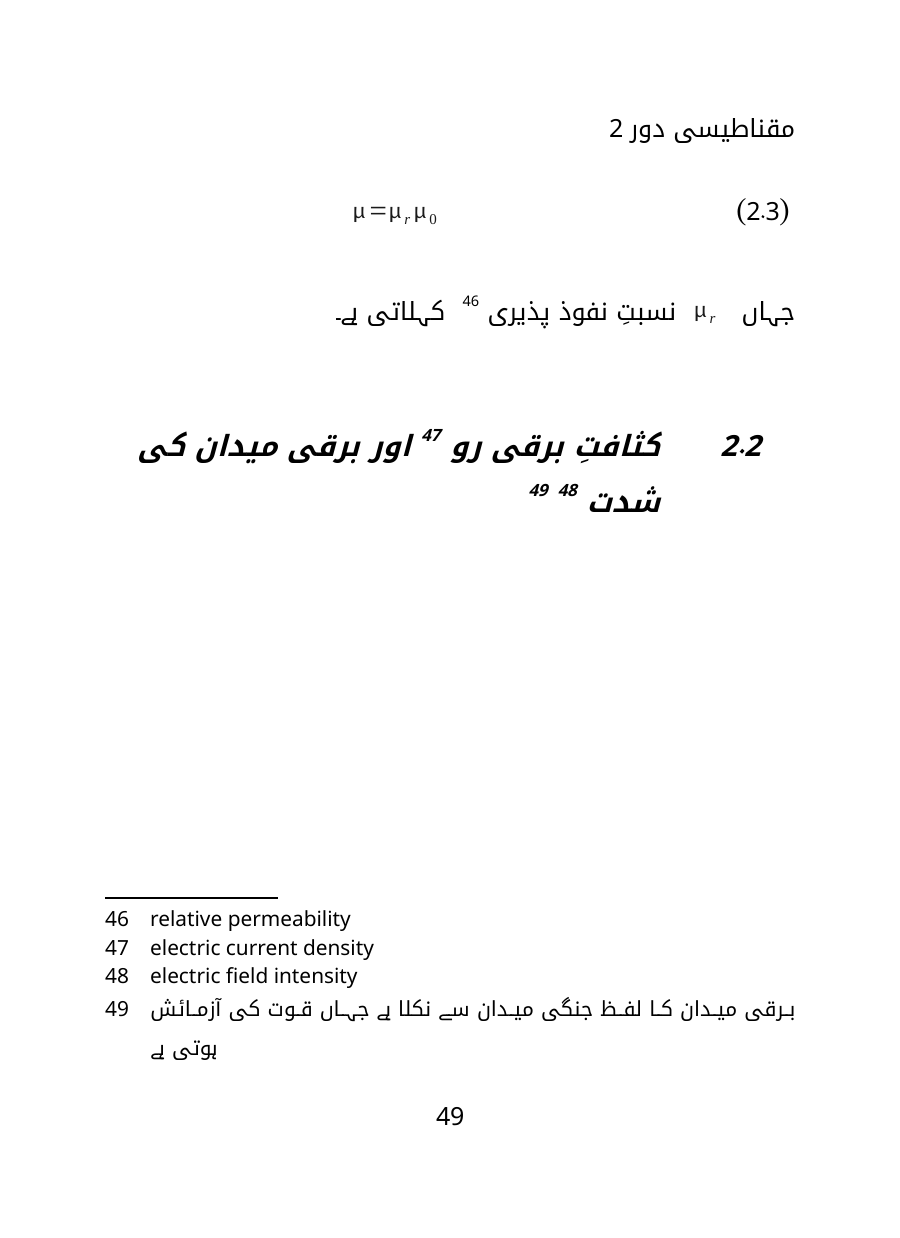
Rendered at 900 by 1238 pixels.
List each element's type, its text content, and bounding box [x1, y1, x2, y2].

subtitle کثافتِ برقی رو اور برقی میدان کی شدت [105, 419, 720, 530]
text جہاں نسبتِ نفوذ پذیری کہلاتی ہے۔ [105, 288, 795, 335]
table_header (2.3) [675, 183, 795, 254]
text relative permeability [105, 904, 795, 933]
list برقی میدان کا لفظ جنگی میدان سے نکلا ہے جہاں قوت کی آزمائش ہوتی ہے [105, 989, 795, 1068]
table_header [105, 183, 675, 254]
list electric current density [105, 933, 795, 961]
list electric field intensity [105, 961, 795, 989]
